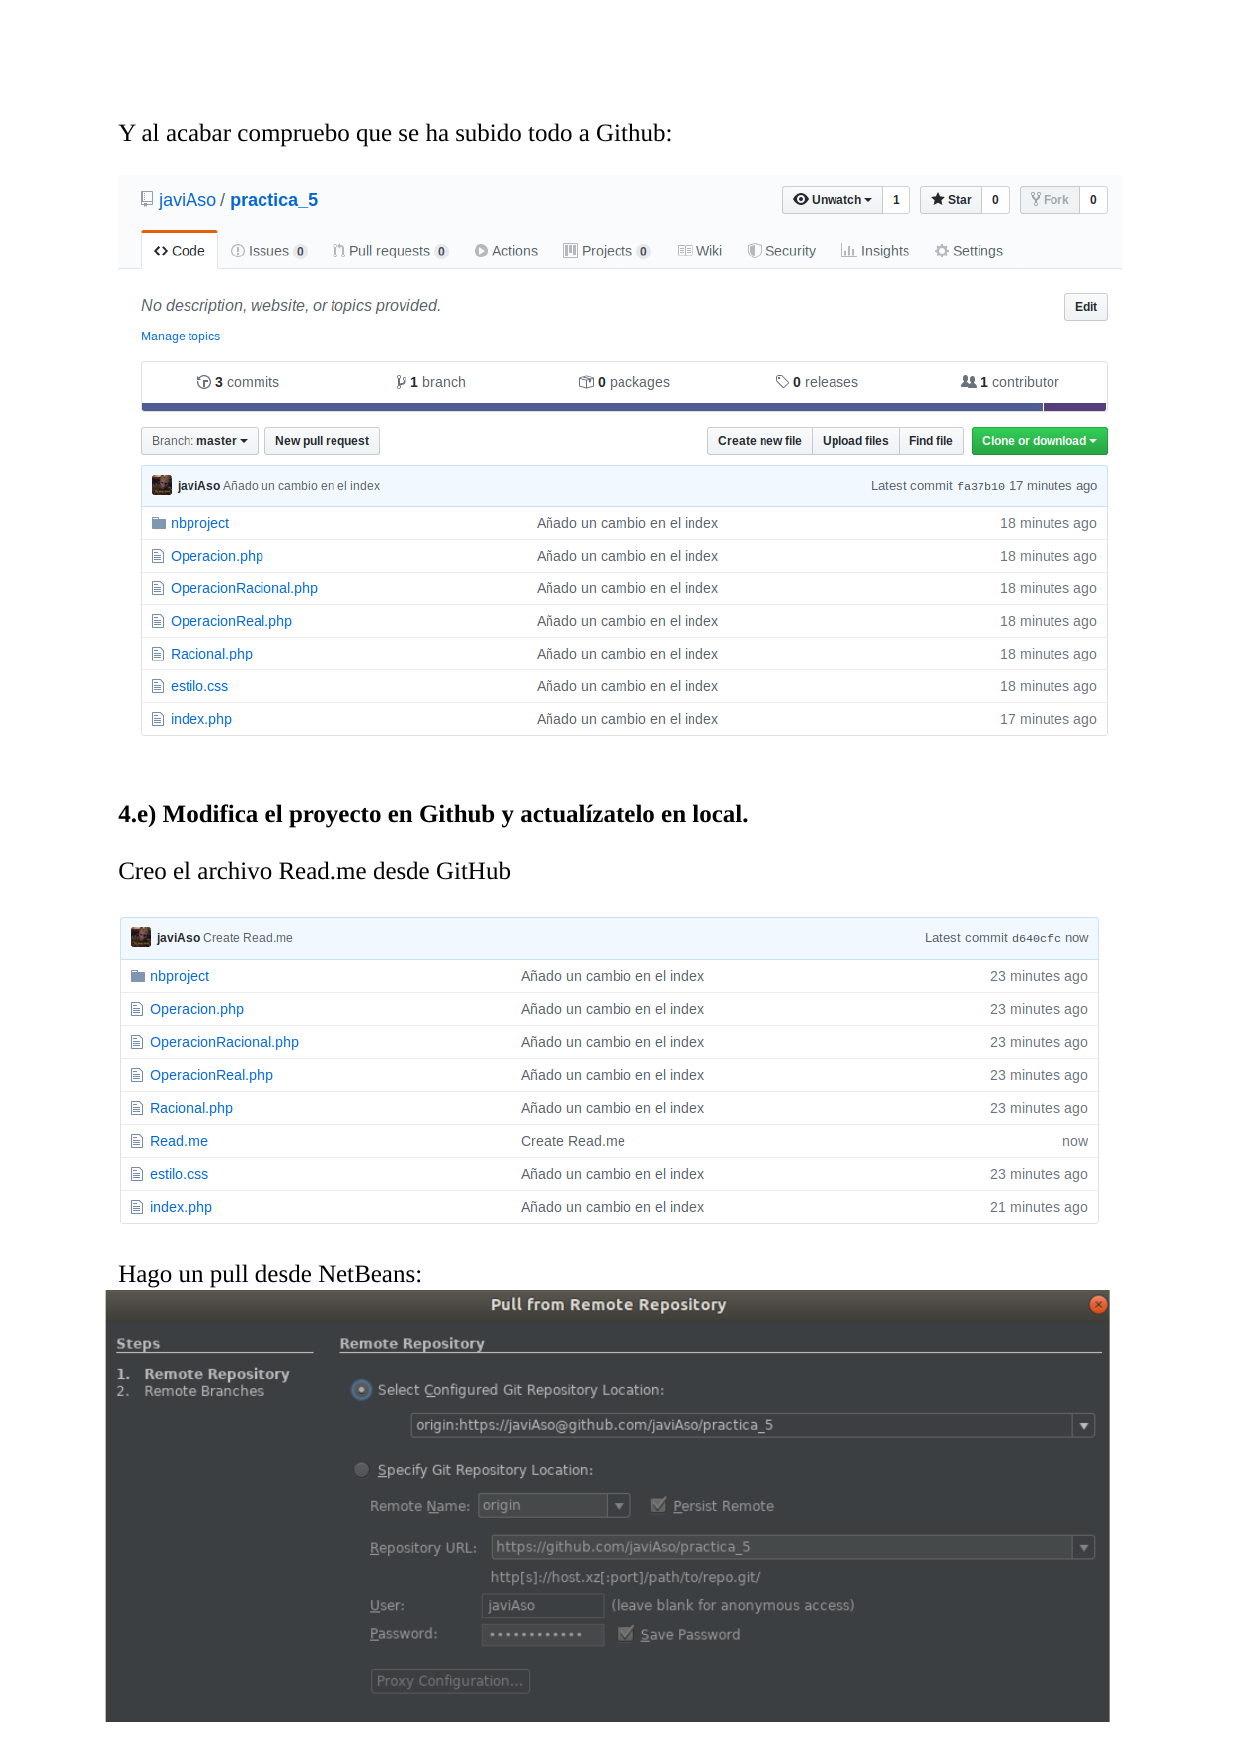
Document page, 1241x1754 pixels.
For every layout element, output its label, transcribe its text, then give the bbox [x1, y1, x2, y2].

picture [118, 175, 1123, 742]
text 4.e) Modifica el proyecto en Github y actualízatelo en local. [118, 799, 1122, 827]
text Y al acabar compruebo que se ha subido todo a Github: [118, 118, 1122, 147]
text Hago un pull desde NetBeans: [118, 1259, 1122, 1288]
text Creo el archivo Read.me desde GitHub [118, 856, 1122, 885]
picture [118, 913, 1123, 1231]
picture [105, 1290, 1110, 1722]
